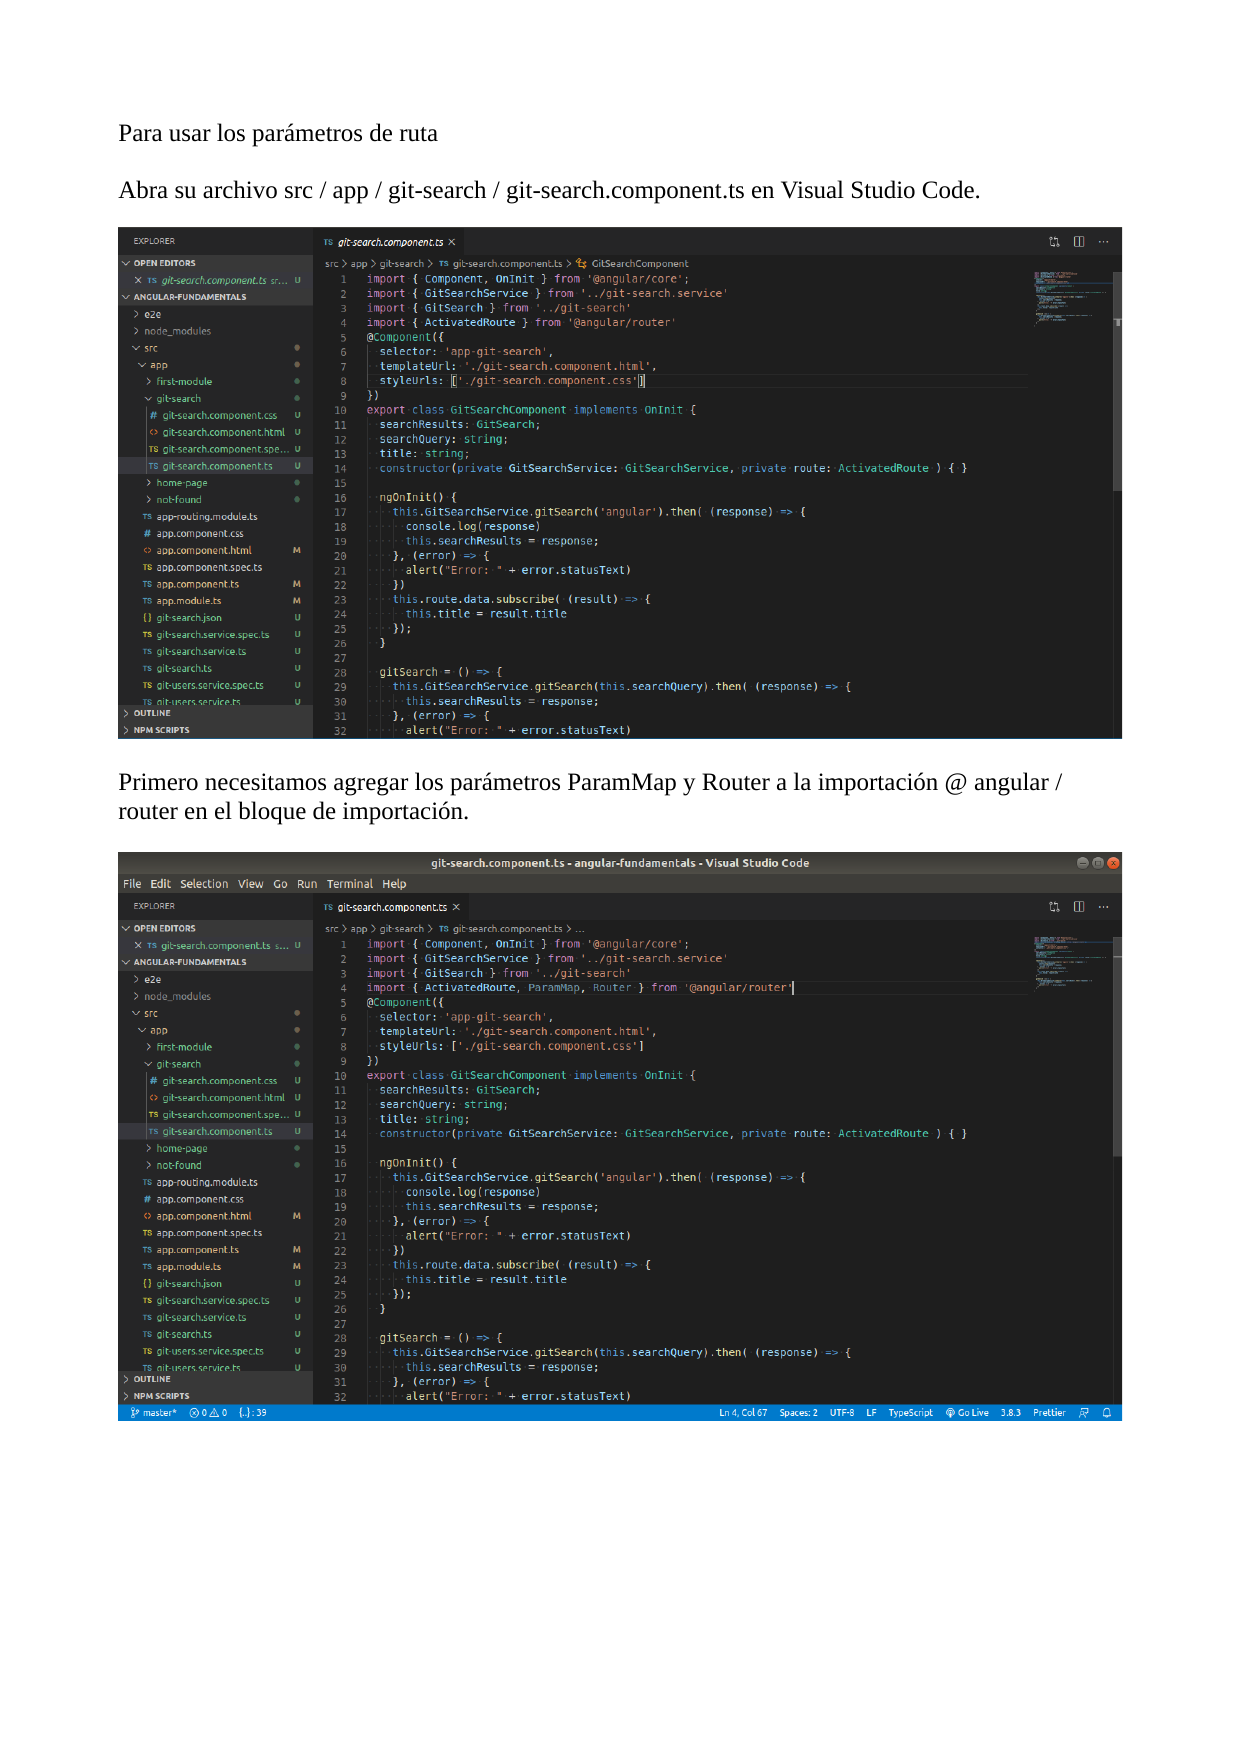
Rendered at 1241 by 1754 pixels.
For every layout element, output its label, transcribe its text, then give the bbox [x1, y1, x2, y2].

picture [118, 227, 1123, 739]
text Abra su archivo src / app / git-search / git-search.component.ts en Visual Studio Code. [118, 175, 1122, 204]
text Primero necesitamos agregar los parámetros ParamMap y Router a la importación @ angular / router en el bloque de importación. [118, 767, 1122, 824]
text Para usar los parámetros de ruta [118, 118, 1122, 147]
picture [118, 852, 1123, 1421]
